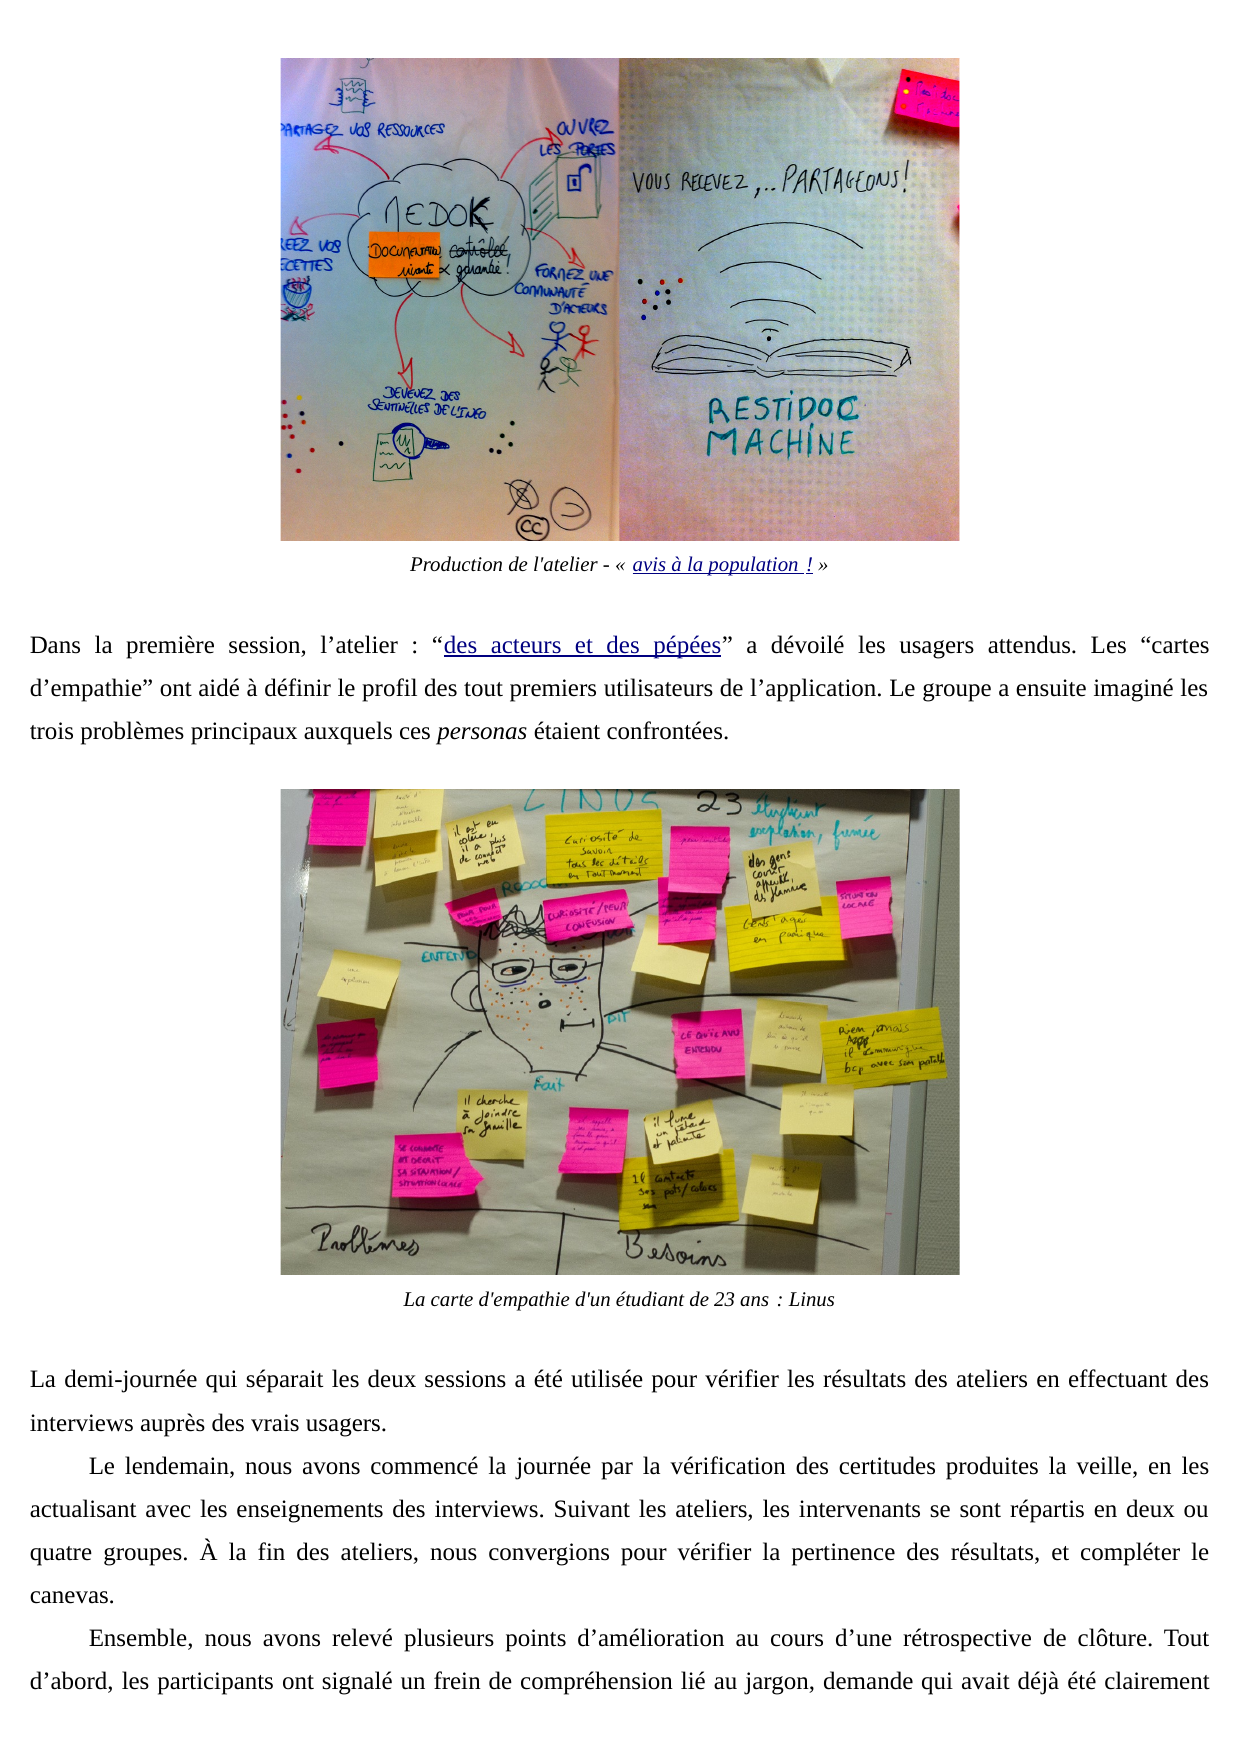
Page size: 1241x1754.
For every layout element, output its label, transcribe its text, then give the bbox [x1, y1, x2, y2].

picture [280, 789, 960, 1275]
text Dans la première session, l’atelier : “des acteurs et des pépées” a dévoilé les usagers attendus. Les “cartes d’empathie” ont aidé à définir le profil des tout premiers utilisateurs de l’application. Le groupe a ensuite imaginé les trois problèmes principaux auxquels ces personas étaient confrontées. [29, 630, 1211, 745]
text Le lendemain, nous avons commencé la journée par la vérification des certitudes produites la veille, en les actualisant avec les enseignements des interviews. Suivant les ateliers, les intervenants se sont répartis en deux ou quatre groupes. À la fin des ateliers, nous convergions pour vérifier la pertinence des résultats, et compléter le canevas. [29, 1451, 1211, 1609]
text La carte d'empathie d'un étudiant de 23 ans : Linus [29, 759, 1211, 1311]
text La demi-journée qui séparait les deux sessions a été utilisée pour vérifier les résultats des ateliers en effectuant des interviews auprès des vrais usagers. [29, 1364, 1211, 1436]
picture [280, 58, 960, 541]
text Ensemble, nous avons relevé plusieurs points d’amélioration au cours d’une rétrospective de clôture. Tout d’abord, les participants ont signalé un frein de compréhension lié au jargon, demande qui avait déjà été clairement [29, 1623, 1211, 1695]
text Production de l'atelier - « avis à la population ! » [29, 29, 1211, 576]
